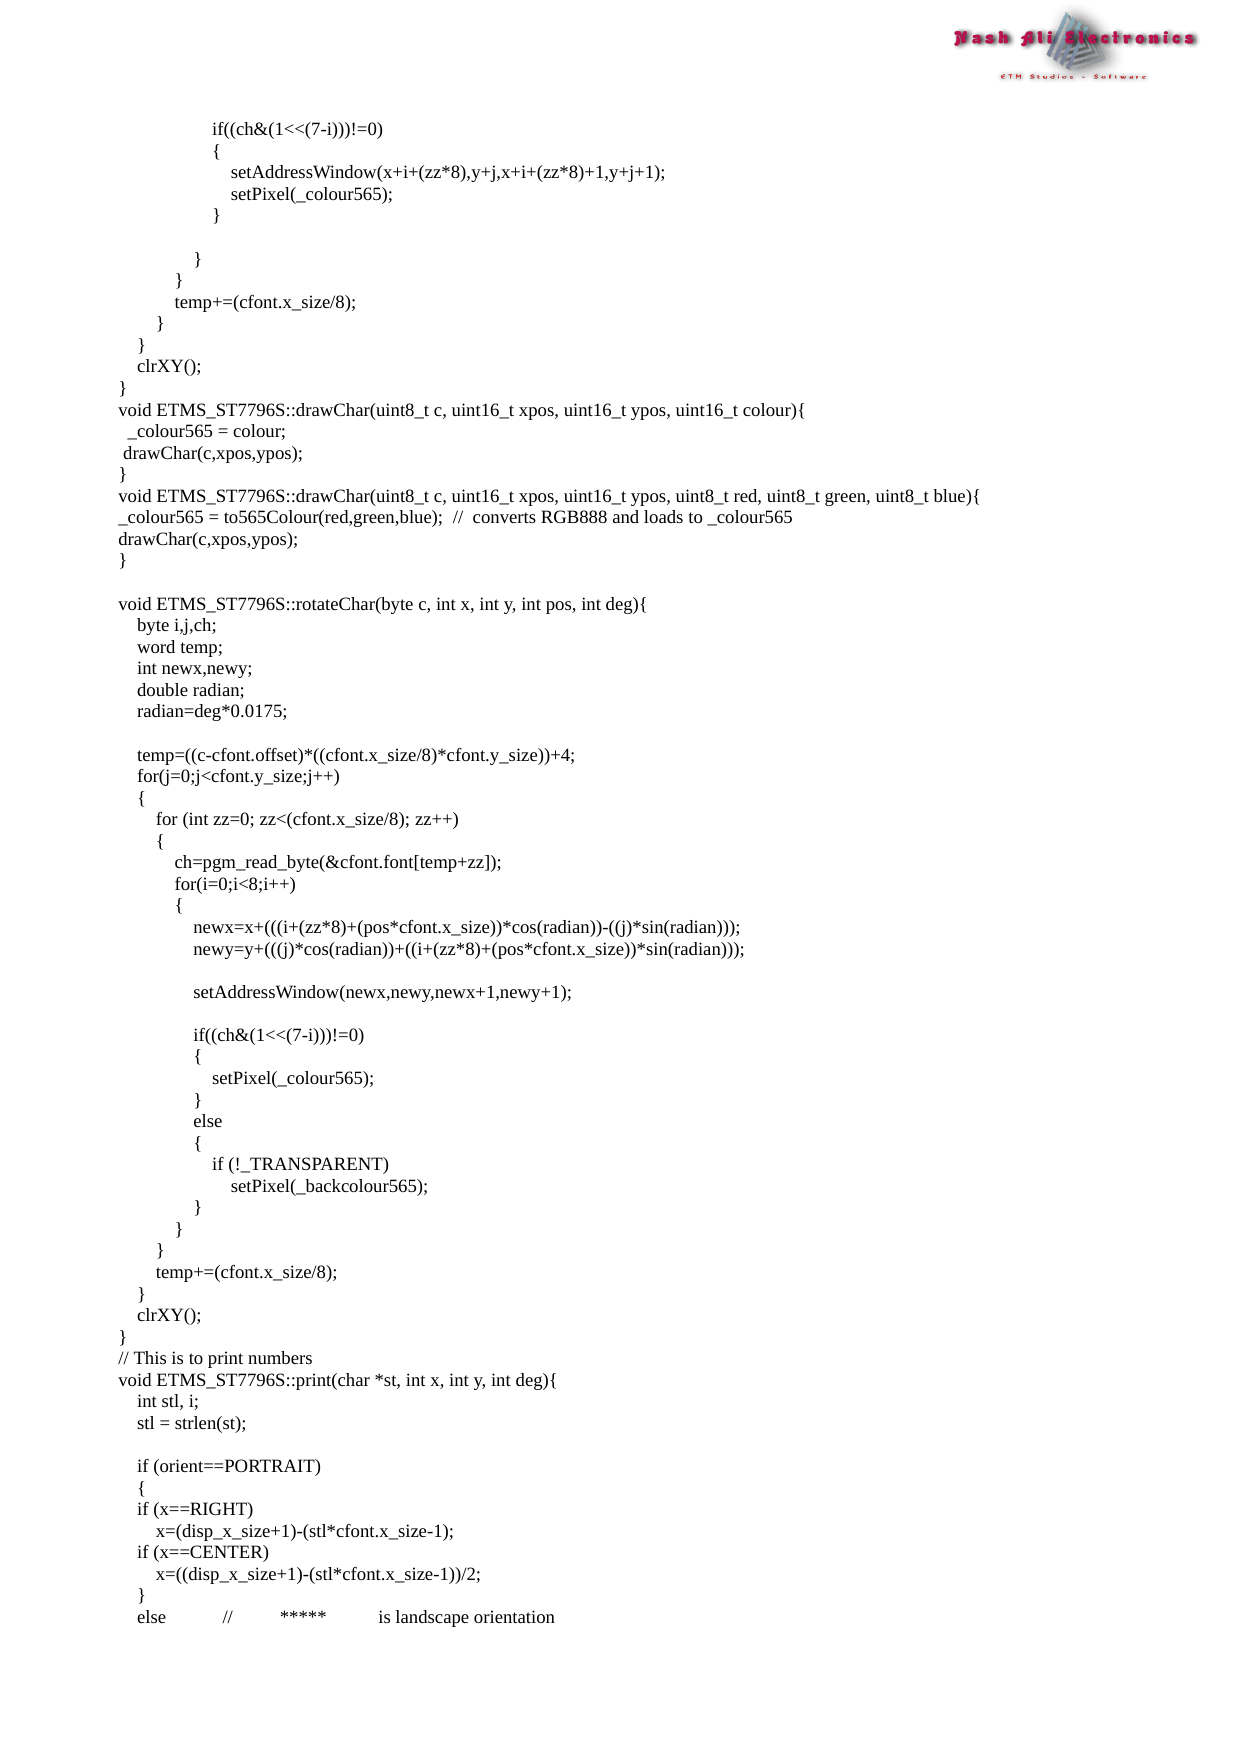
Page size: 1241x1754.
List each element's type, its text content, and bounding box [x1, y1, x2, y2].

text else [118, 1110, 1122, 1132]
text } [118, 1282, 1122, 1304]
text } [118, 247, 1122, 269]
text _colour565 = colour; [118, 420, 1122, 442]
text void ETMS_ST7796S::print(char *st, int x, int y, int deg){ [118, 1369, 1122, 1390]
text if (x==RIGHT) [118, 1498, 1122, 1520]
text ch=pgm_read_byte(&cfont.font[temp+zz]); [118, 851, 1122, 873]
text drawChar(c,xpos,ypos); [118, 442, 1122, 463]
text newy=y+(((j)*cos(radian))+((i+(zz*8)+(pos*cfont.x_size))*sin(radian))); [118, 937, 1122, 959]
text } [118, 269, 1122, 291]
text } [118, 1196, 1122, 1218]
text temp+=(cfont.x_size/8); [118, 291, 1122, 312]
text { [118, 787, 1122, 808]
text setAddressWindow(newx,newy,newx+1,newy+1); [118, 981, 1122, 1002]
text if (x==CENTER) [118, 1541, 1122, 1563]
text } [118, 334, 1122, 355]
text } [118, 204, 1122, 226]
text setAddressWindow(x+i+(zz*8),y+j,x+i+(zz*8)+1,y+j+1); [118, 161, 1122, 183]
text for(j=0;j<cfont.y_size;j++) [118, 765, 1122, 787]
text { [118, 1132, 1122, 1153]
text else // ***** is landscape orientation [118, 1606, 1122, 1627]
text drawChar(c,xpos,ypos); [118, 528, 1122, 549]
text void ETMS_ST7796S::rotateChar(byte c, int x, int y, int pos, int deg){ [118, 592, 1122, 614]
text { [118, 140, 1122, 161]
text } [118, 312, 1122, 334]
text stl = strlen(st); [118, 1412, 1122, 1433]
text } [118, 1088, 1122, 1110]
text int stl, i; [118, 1390, 1122, 1412]
text if((ch&(1<<(7-i)))!=0) [118, 1024, 1122, 1045]
text if (!_TRANSPARENT) [118, 1153, 1122, 1175]
text x=((disp_x_size+1)-(stl*cfont.x_size-1))/2; [118, 1563, 1122, 1584]
text { [118, 1045, 1122, 1067]
text } [118, 549, 1122, 571]
text double radian; [118, 679, 1122, 700]
text _colour565 = to565Colour(red,green,blue); // converts RGB888 and loads to _colour565 [118, 506, 1122, 528]
text // This is to print numbers [118, 1347, 1122, 1369]
text byte i,j,ch; [118, 614, 1122, 636]
text { [118, 830, 1122, 851]
picture [917, 0, 1240, 89]
text newx=x+(((i+(zz*8)+(pos*cfont.x_size))*cos(radian))-((j)*sin(radian))); [118, 916, 1122, 937]
text void ETMS_ST7796S::drawChar(uint8_t c, uint16_t xpos, uint16_t ypos, uint8_t red, uint8_t green, uint8_t blue){ [118, 485, 1122, 506]
text x=(disp_x_size+1)-(stl*cfont.x_size-1); [118, 1520, 1122, 1541]
text { [118, 1477, 1122, 1498]
text clrXY(); [118, 1304, 1122, 1326]
text clrXY(); [118, 355, 1122, 377]
text } [118, 1326, 1122, 1347]
text if (orient==PORTRAIT) [118, 1455, 1122, 1477]
text temp=((c-cfont.offset)*((cfont.x_size/8)*cfont.y_size))+4; [118, 743, 1122, 765]
text setPixel(_backcolour565); [118, 1175, 1122, 1196]
text int newx,newy; [118, 657, 1122, 679]
text } [118, 463, 1122, 485]
text word temp; [118, 636, 1122, 657]
text for(i=0;i<8;i++) [118, 873, 1122, 894]
text { [118, 894, 1122, 916]
text } [118, 1584, 1122, 1606]
text for (int zz=0; zz<(cfont.x_size/8); zz++) [118, 808, 1122, 830]
text setPixel(_colour565); [118, 1067, 1122, 1088]
text setPixel(_colour565); [118, 183, 1122, 204]
text } [118, 377, 1122, 398]
text } [118, 1218, 1122, 1239]
text temp+=(cfont.x_size/8); [118, 1261, 1122, 1282]
text } [118, 1239, 1122, 1261]
text if((ch&(1<<(7-i)))!=0) [118, 118, 1122, 140]
text radian=deg*0.0175; [118, 700, 1122, 722]
text void ETMS_ST7796S::drawChar(uint8_t c, uint16_t xpos, uint16_t ypos, uint16_t colour){ [118, 398, 1122, 420]
